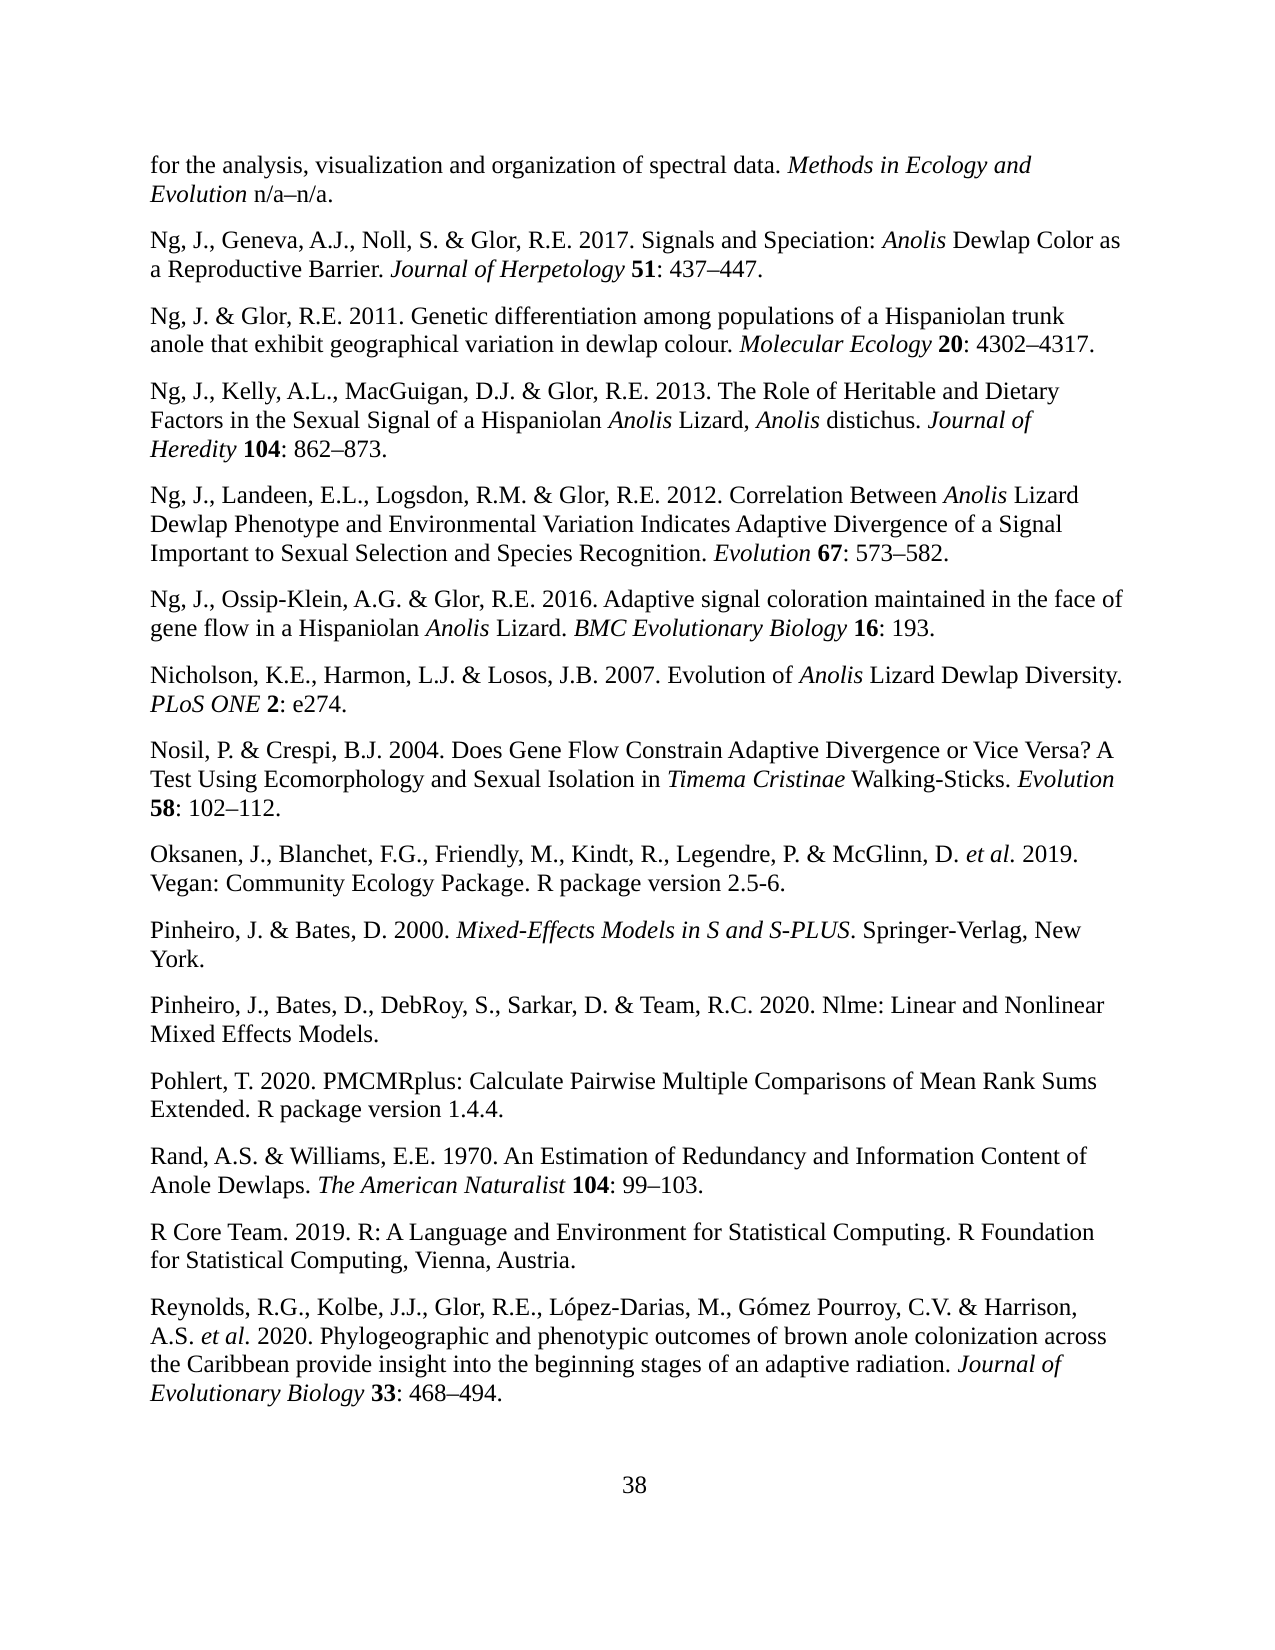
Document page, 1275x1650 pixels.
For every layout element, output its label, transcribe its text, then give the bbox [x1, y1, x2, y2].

text Reynolds, R.G., Kolbe, J.J., Glor, R.E., López-Darias, M., Gómez Pourroy, C.V. & Harrison, A.S. et al. 2020. Phylogeographic and phenotypic outcomes of brown anole colonization across the Caribbean provide insight into the beginning stages of an adaptive radiation. Journal of Evolutionary Biology 33: 468–494. [150, 1292, 1125, 1407]
text Pinheiro, J. & Bates, D. 2000. Mixed-Effects Models in S and S-PLUS. Springer-Verlag, New York. [150, 915, 1125, 972]
text for the analysis, visualization and organization of spectral data. Methods in Ecology and Evolution n/a–n/a. [150, 150, 1125, 207]
text Oksanen, J., Blanchet, F.G., Friendly, M., Kindt, R., Legendre, P. & McGlinn, D. et al. 2019. Vegan: Community Ecology Package. R package version 2.5-6. [150, 839, 1125, 897]
text Ng, J., Kelly, A.L., MacGuigan, D.J. & Glor, R.E. 2013. The Role of Heritable and Dietary Factors in the Sexual Signal of a Hispaniolan Anolis Lizard, Anolis distichus. Journal of Heredity 104: 862–873. [150, 376, 1125, 462]
text R Core Team. 2019. R: A Language and Environment for Statistical Computing. R Foundation for Statistical Computing, Vienna, Austria. [150, 1217, 1125, 1274]
text Ng, J., Geneva, A.J., Noll, S. & Glor, R.E. 2017. Signals and Speciation: Anolis Dewlap Color as a Reproductive Barrier. Journal of Herpetology 51: 437–447. [150, 225, 1125, 283]
text Ng, J., Landeen, E.L., Logsdon, R.M. & Glor, R.E. 2012. Correlation Between Anolis Lizard Dewlap Phenotype and Environmental Variation Indicates Adaptive Divergence of a Signal Important to Sexual Selection and Species Recognition. Evolution 67: 573–582. [150, 480, 1125, 567]
text Rand, A.S. & Williams, E.E. 1970. An Estimation of Redundancy and Information Content of Anole Dewlaps. The American Naturalist 104: 99–103. [150, 1141, 1125, 1199]
text Nicholson, K.E., Harmon, L.J. & Losos, J.B. 2007. Evolution of Anolis Lizard Dewlap Diversity. PLoS ONE 2: e274. [150, 660, 1125, 717]
text Ng, J. & Glor, R.E. 2011. Genetic differentiation among populations of a Hispaniolan trunk anole that exhibit geographical variation in dewlap colour. Molecular Ecology 20: 4302–4317. [150, 301, 1125, 358]
text Pohlert, T. 2020. PMCMRplus: Calculate Pairwise Multiple Comparisons of Mean Rank Sums Extended. R package version 1.4.4. [150, 1066, 1125, 1123]
text Pinheiro, J., Bates, D., DebRoy, S., Sarkar, D. & Team, R.C. 2020. Nlme: Linear and Nonlinear Mixed Effects Models. [150, 990, 1125, 1048]
text Nosil, P. & Crespi, B.J. 2004. Does Gene Flow Constrain Adaptive Divergence or Vice Versa? A Test Using Ecomorphology and Sexual Isolation in Timema Cristinae Walking-Sticks. Evolution 58: 102–112. [150, 735, 1125, 822]
text Ng, J., Ossip-Klein, A.G. & Glor, R.E. 2016. Adaptive signal coloration maintained in the face of gene flow in a Hispaniolan Anolis Lizard. BMC Evolutionary Biology 16: 193. [150, 584, 1125, 642]
